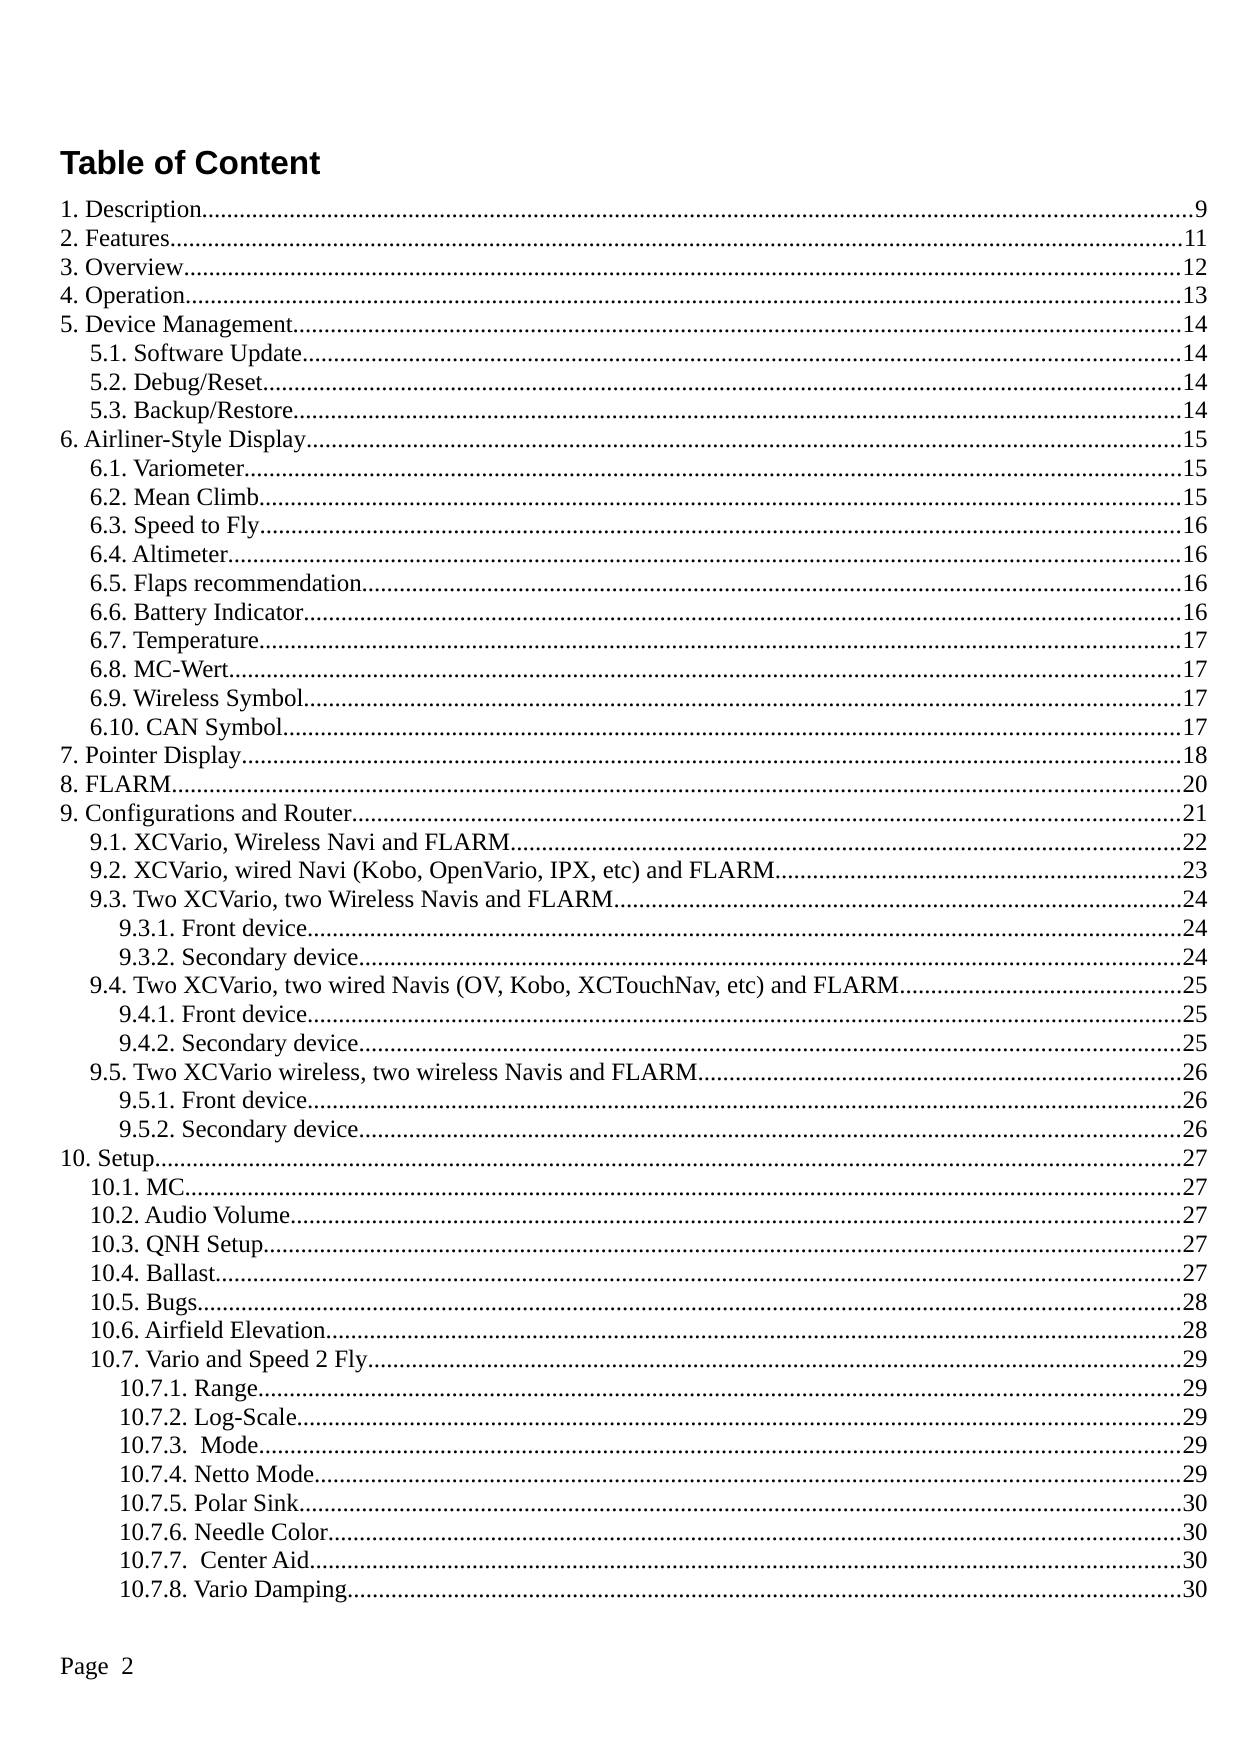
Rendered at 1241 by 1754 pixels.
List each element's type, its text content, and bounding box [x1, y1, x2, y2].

text 10.7.1. Range 29 [119, 1373, 1207, 1402]
text 9.3. Two XCVario, two Wireless Navis and FLARM 24 [89, 884, 1207, 913]
text 6.8. MC-Wert 17 [89, 654, 1207, 683]
text 10.1. MC 27 [89, 1172, 1207, 1200]
text 9.5.1. Front device 26 [119, 1085, 1207, 1114]
subtitle Table of Content [60, 143, 1207, 182]
text 9.1. XCVario, Wireless Navi and FLARM 22 [89, 827, 1207, 855]
text 9.4.2. Secondary device 25 [119, 1028, 1207, 1057]
text 9.3.1. Front device 24 [119, 913, 1207, 942]
text 6.1. Variometer 15 [89, 453, 1207, 482]
text 10.7.2. Log-Scale 29 [119, 1402, 1207, 1430]
text 9.5. Two XCVario wireless, two wireless Navis and FLARM 26 [89, 1057, 1207, 1085]
text 10.4. Ballast 27 [89, 1258, 1207, 1287]
text 7. Pointer Display 18 [60, 740, 1207, 769]
text 5. Device Management 14 [60, 309, 1207, 338]
text 10. Setup 27 [60, 1143, 1207, 1172]
text 6.3. Speed to Fly 16 [89, 510, 1207, 539]
text 6.7. Temperature 17 [89, 625, 1207, 654]
text 10.2. Audio Volume 27 [89, 1200, 1207, 1229]
text 5.1. Software Update 14 [89, 338, 1207, 367]
text 10.5. Bugs 28 [89, 1287, 1207, 1315]
text 9.3.2. Secondary device 24 [119, 942, 1207, 970]
text 2. Features 11 [60, 223, 1207, 252]
text 10.6. Airfield Elevation 28 [89, 1315, 1207, 1344]
text 10.7.5. Polar Sink 30 [119, 1488, 1207, 1517]
text 8. FLARM 20 [60, 769, 1207, 798]
text 10.7.3. Mode 29 [119, 1430, 1207, 1459]
text 9.5.2. Secondary device 26 [119, 1114, 1207, 1143]
text 10.7.4. Netto Mode 29 [119, 1459, 1207, 1488]
text 9.4. Two XCVario, two wired Navis (OV, Kobo, XCTouchNav, etc) and FLARM 25 [89, 970, 1207, 999]
text 9.4.1. Front device 25 [119, 999, 1207, 1028]
text 9. Configurations and Router 21 [60, 798, 1207, 827]
text 1. Description 9 [60, 194, 1207, 223]
text 5.2. Debug/Reset 14 [89, 367, 1207, 395]
text 3. Overview 12 [60, 252, 1207, 280]
text 6. Airliner-Style Display 15 [60, 424, 1207, 453]
text 10.7.8. Vario Damping 30 [119, 1574, 1207, 1603]
text 10.7.7. Center Aid 30 [119, 1545, 1207, 1574]
text 6.4. Altimeter 16 [89, 539, 1207, 568]
text 5.3. Backup/Restore 14 [89, 395, 1207, 424]
text 10.7. Vario and Speed 2 Fly 29 [89, 1344, 1207, 1373]
text 4. Operation 13 [60, 280, 1207, 309]
text 9.2. XCVario, wired Navi (Kobo, OpenVario, IPX, etc) and FLARM 23 [89, 855, 1207, 884]
text 6.5. Flaps recommendation 16 [89, 568, 1207, 597]
text 10.3. QNH Setup 27 [89, 1229, 1207, 1258]
text 6.9. Wireless Symbol 17 [89, 683, 1207, 712]
text 6.6. Battery Indicator 16 [89, 597, 1207, 625]
text 6.2. Mean Climb 15 [89, 482, 1207, 510]
text 6.10. CAN Symbol 17 [89, 712, 1207, 740]
text 10.7.6. Needle Color 30 [119, 1517, 1207, 1545]
